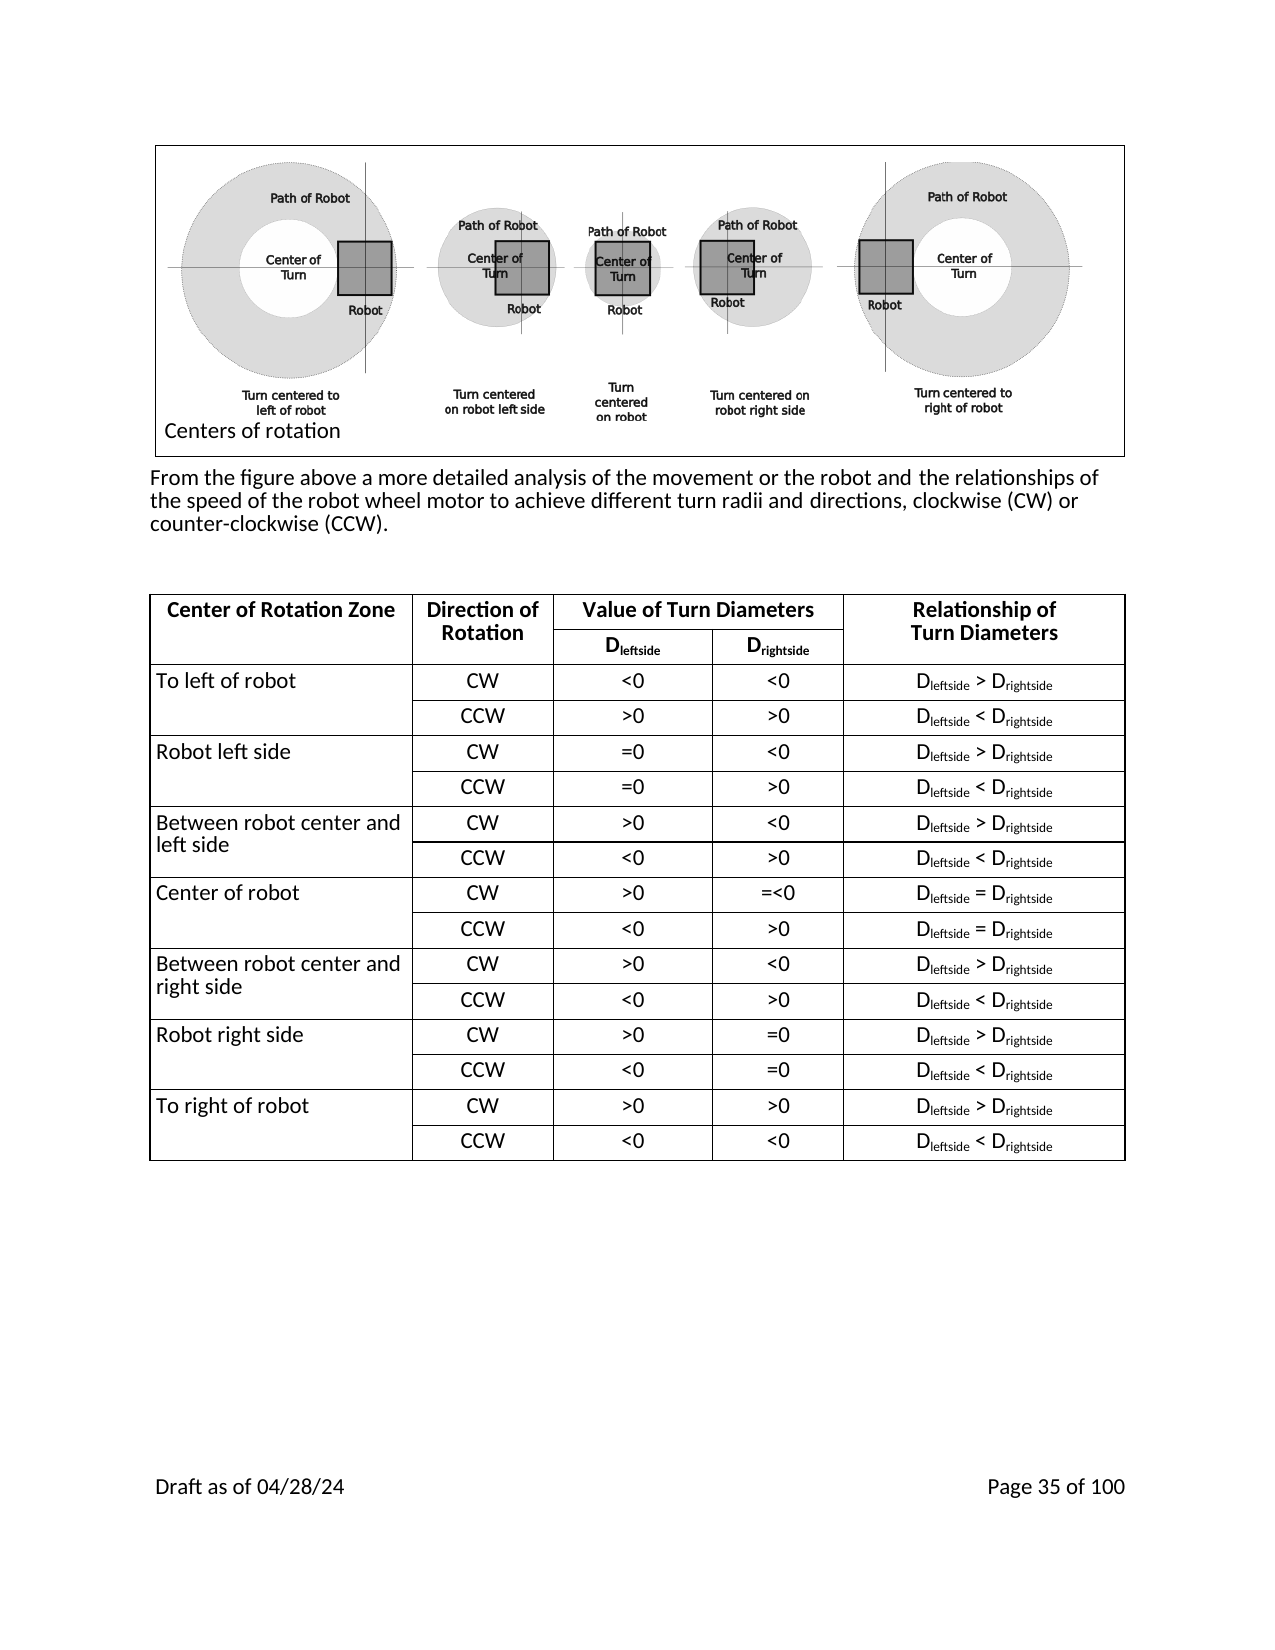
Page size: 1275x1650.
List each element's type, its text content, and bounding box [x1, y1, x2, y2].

table_cell >0 [713, 1090, 843, 1125]
table_header Direction of Rotation [413, 595, 553, 664]
table_cell >0 [713, 843, 843, 877]
table_cell >0 [554, 701, 712, 735]
table_cell Dleftside < Drightside [844, 701, 1124, 735]
table_cell >0 [713, 701, 843, 735]
table_cell To left of robot [151, 665, 412, 735]
table_cell >0 [713, 913, 843, 948]
table_cell =0 [713, 1020, 843, 1054]
table_cell CW [413, 736, 553, 771]
table_cell CW [413, 665, 553, 700]
table_cell =0 [554, 772, 712, 806]
table_cell =0 [554, 736, 712, 771]
table_cell Dleftside > Drightside [844, 807, 1124, 841]
table_cell <0 [554, 665, 712, 700]
table_cell <0 [554, 1055, 712, 1089]
table_cell Dleftside > Drightside [844, 665, 1124, 700]
table_cell CCW [413, 913, 553, 948]
table_cell CCW [413, 1126, 553, 1160]
table_cell CW [413, 1090, 553, 1125]
table_cell >0 [554, 1090, 712, 1125]
table_cell <0 [713, 736, 843, 771]
table_cell Dleftside < Drightside [844, 772, 1124, 806]
table_cell Dleftside [554, 630, 712, 664]
table_cell CCW [413, 772, 553, 806]
table_cell Between robot center and right side [151, 949, 412, 1018]
table_cell Dleftside < Drightside [844, 843, 1124, 877]
table_cell Dleftside > Drightside [844, 1020, 1124, 1054]
table_cell >0 [554, 1020, 712, 1054]
table_header Value of Turn Diameters [554, 595, 843, 629]
table_cell =0 [713, 1055, 843, 1089]
table_cell CW [413, 878, 553, 912]
table_cell >0 [554, 949, 712, 983]
table_cell Center of robot [151, 878, 412, 948]
table_cell CW [413, 807, 553, 841]
table_cell Robot left side [151, 736, 412, 806]
table_cell <0 [713, 807, 843, 841]
table_cell <0 [554, 913, 712, 948]
table_cell To right of robot [151, 1090, 412, 1160]
table_cell >0 [554, 807, 712, 841]
table_cell CCW [413, 984, 553, 1018]
table_cell <0 [554, 984, 712, 1018]
text From the figure above a more detailed analysis of the movement or the robot and the relationships of the speed of the robot wheel motor to achieve different turn radii and directions, clockwise (CW) or counter-clockwise (CCW). [156, 146, 1124, 456]
table_cell >0 [554, 878, 712, 912]
table_cell Dleftside < Drightside [844, 984, 1124, 1018]
table_cell Dleftside > Drightside [844, 1090, 1124, 1125]
table_cell <0 [713, 665, 843, 700]
text From the figure above a more detailed analysis of the movement or the robot and the relationships of the speed of the robot wheel motor to achieve different turn radii and directions, clockwise (CW) or counter-clockwise (CCW). [150, 150, 1125, 537]
table_cell =<0 [713, 878, 843, 912]
table_cell Dleftside < Drightside [844, 1055, 1124, 1089]
table_cell CW [413, 1020, 553, 1054]
table_cell Dleftside > Drightside [844, 949, 1124, 983]
table_cell Dleftside < Drightside [844, 1126, 1124, 1160]
table_cell Dleftside = Drightside [844, 913, 1124, 948]
table_cell Dleftside = Drightside [844, 878, 1124, 912]
table_cell <0 [713, 949, 843, 983]
table_cell >0 [713, 984, 843, 1018]
table_cell CW [413, 949, 553, 983]
picture [167, 162, 1083, 421]
table_cell <0 [713, 1126, 843, 1160]
table_cell Between robot center and left side [151, 807, 412, 877]
table_cell CCW [413, 701, 553, 735]
table_cell >0 [713, 772, 843, 806]
table_cell Drightside [713, 630, 843, 664]
table_header Relationship of Turn Diameters [844, 595, 1124, 664]
text Centers of rotation [164, 154, 1115, 444]
table_header Center of Rotation Zone [151, 595, 412, 664]
table_cell Dleftside > Drightside [844, 736, 1124, 771]
table_cell CCW [413, 843, 553, 877]
table_cell <0 [554, 1126, 712, 1160]
table_cell <0 [554, 843, 712, 877]
table_cell CCW [413, 1055, 553, 1089]
table_cell Robot right side [151, 1020, 412, 1089]
